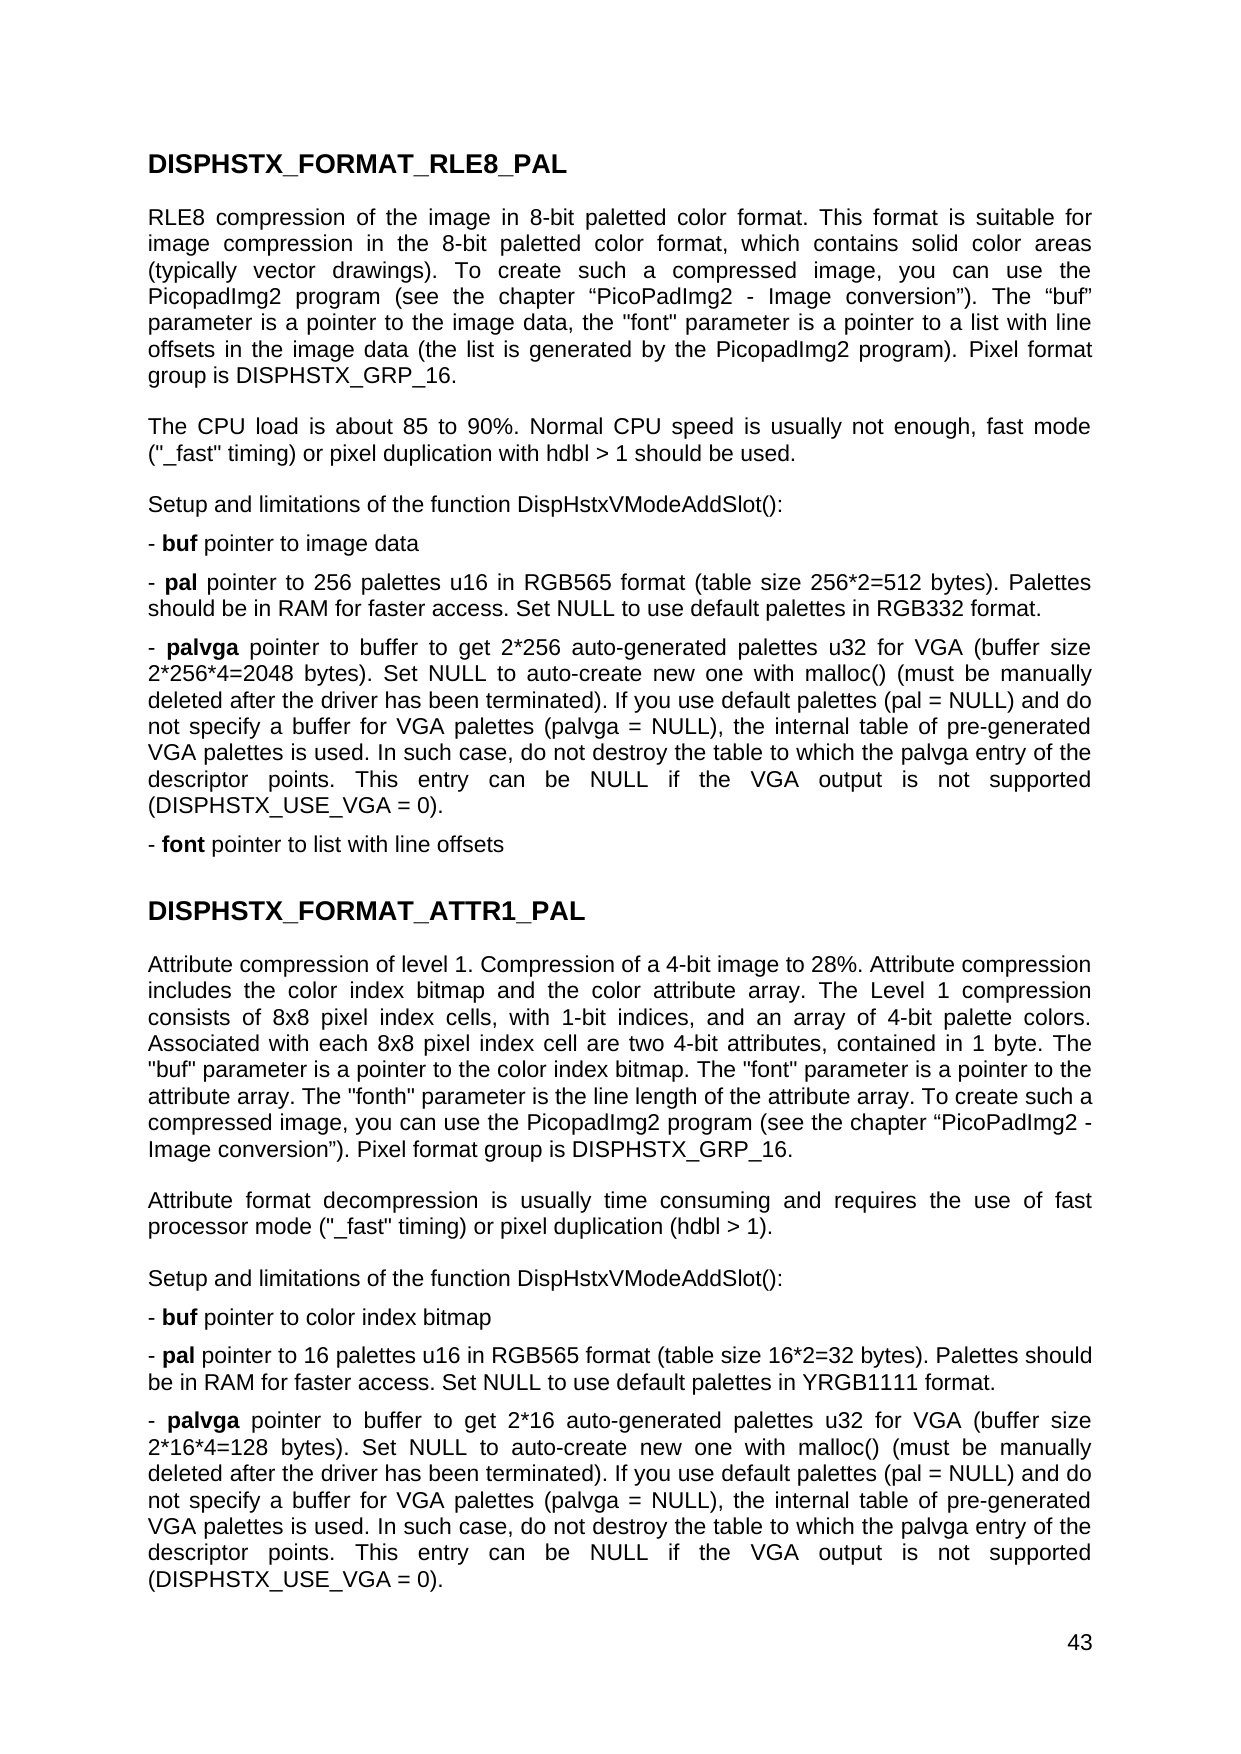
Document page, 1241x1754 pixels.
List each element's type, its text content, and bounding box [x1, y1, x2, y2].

text Attribute format decompression is usually time consuming and requires the use of fast processor mode ("_fast" timing) or pixel duplication (hdbl > 1). [148, 1187, 1093, 1239]
text - palvga pointer to buffer to get 2*256 auto-generated palettes u32 for VGA (buffer size 2*256*4=2048 bytes). Set NULL to auto-create new one with malloc() (must be manually deleted after the driver has been terminated). If you use default palettes (pal = NULL) and do not specify a buffer for VGA palettes (palvga = NULL), the internal table of pre-generated VGA palettes is used. In such case, do not destroy the table to which the palvga entry of the descriptor points. This entry can be NULL if the VGA output is not supported (DISPHSTX_USE_VGA = 0). [148, 634, 1093, 818]
text RLE8 compression of the image in 8-bit paletted color format. This format is suitable for image compression in the 8-bit paletted color format, which contains solid color areas (typically vector drawings). To create such a compressed image, you can use the PicopadImg2 program (see the chapter “PicoPadImg2 - Image conversion”). The “buf” parameter is a pointer to the image data, the "font" parameter is a pointer to a list with line offsets in the image data (the list is generated by the PicopadImg2 program). Pixel format group is DISPHSTX_GRP_16. [148, 204, 1093, 388]
text - buf pointer to color index bitmap [148, 1303, 1093, 1330]
text Setup and limitations of the function DispHstxVModeAddSlot(): [148, 491, 1093, 517]
subtitle DISPHSTX_FORMAT_RLE8_PAL [148, 148, 1093, 179]
text Setup and limitations of the function DispHstxVModeAddSlot(): [148, 1264, 1093, 1291]
text The CPU load is about 85 to 90%. Normal CPU speed is usually not enough, fast mode ("_fast" timing) or pixel duplication with hdbl > 1 should be used. [148, 413, 1093, 466]
text - pal pointer to 256 palettes u16 in RGB565 format (table size 256*2=512 bytes). Palettes should be in RAM for faster access. Set NULL to use default palettes in RGB332 format. [148, 569, 1093, 621]
text - font pointer to list with line offsets [148, 831, 1093, 857]
text - buf pointer to image data [148, 530, 1093, 556]
text - palvga pointer to buffer to get 2*16 auto-generated palettes u32 for VGA (buffer size 2*16*4=128 bytes). Set NULL to auto-create new one with malloc() (must be manually deleted after the driver has been terminated). If you use default palettes (pal = NULL) and do not specify a buffer for VGA palettes (palvga = NULL), the internal table of pre-generated VGA palettes is used. In such case, do not destroy the table to which the palvga entry of the descriptor points. This entry can be NULL if the VGA output is not supported (DISPHSTX_USE_VGA = 0). [148, 1407, 1093, 1592]
subtitle DISPHSTX_FORMAT_ATTR1_PAL [148, 895, 1093, 926]
text - pal pointer to 16 palettes u16 in RGB565 format (table size 16*2=32 bytes). Palettes should be in RAM for faster access. Set NULL to use default palettes in YRGB1111 format. [148, 1342, 1093, 1395]
text Attribute compression of level 1. Compression of a 4-bit image to 28%. Attribute compression includes the color index bitmap and the color attribute array. The Level 1 compression consists of 8x8 pixel index cells, with 1-bit indices, and an array of 4-bit palette colors. Associated with each 8x8 pixel index cell are two 4-bit attributes, contained in 1 byte. The "buf" parameter is a pointer to the color index bitmap. The "font" parameter is a pointer to the attribute array. The "fonth" parameter is the line length of the attribute array. To create such a compressed image, you can use the PicopadImg2 program (see the chapter “PicoPadImg2 - Image conversion”). Pixel format group is DISPHSTX_GRP_16. [148, 951, 1093, 1162]
